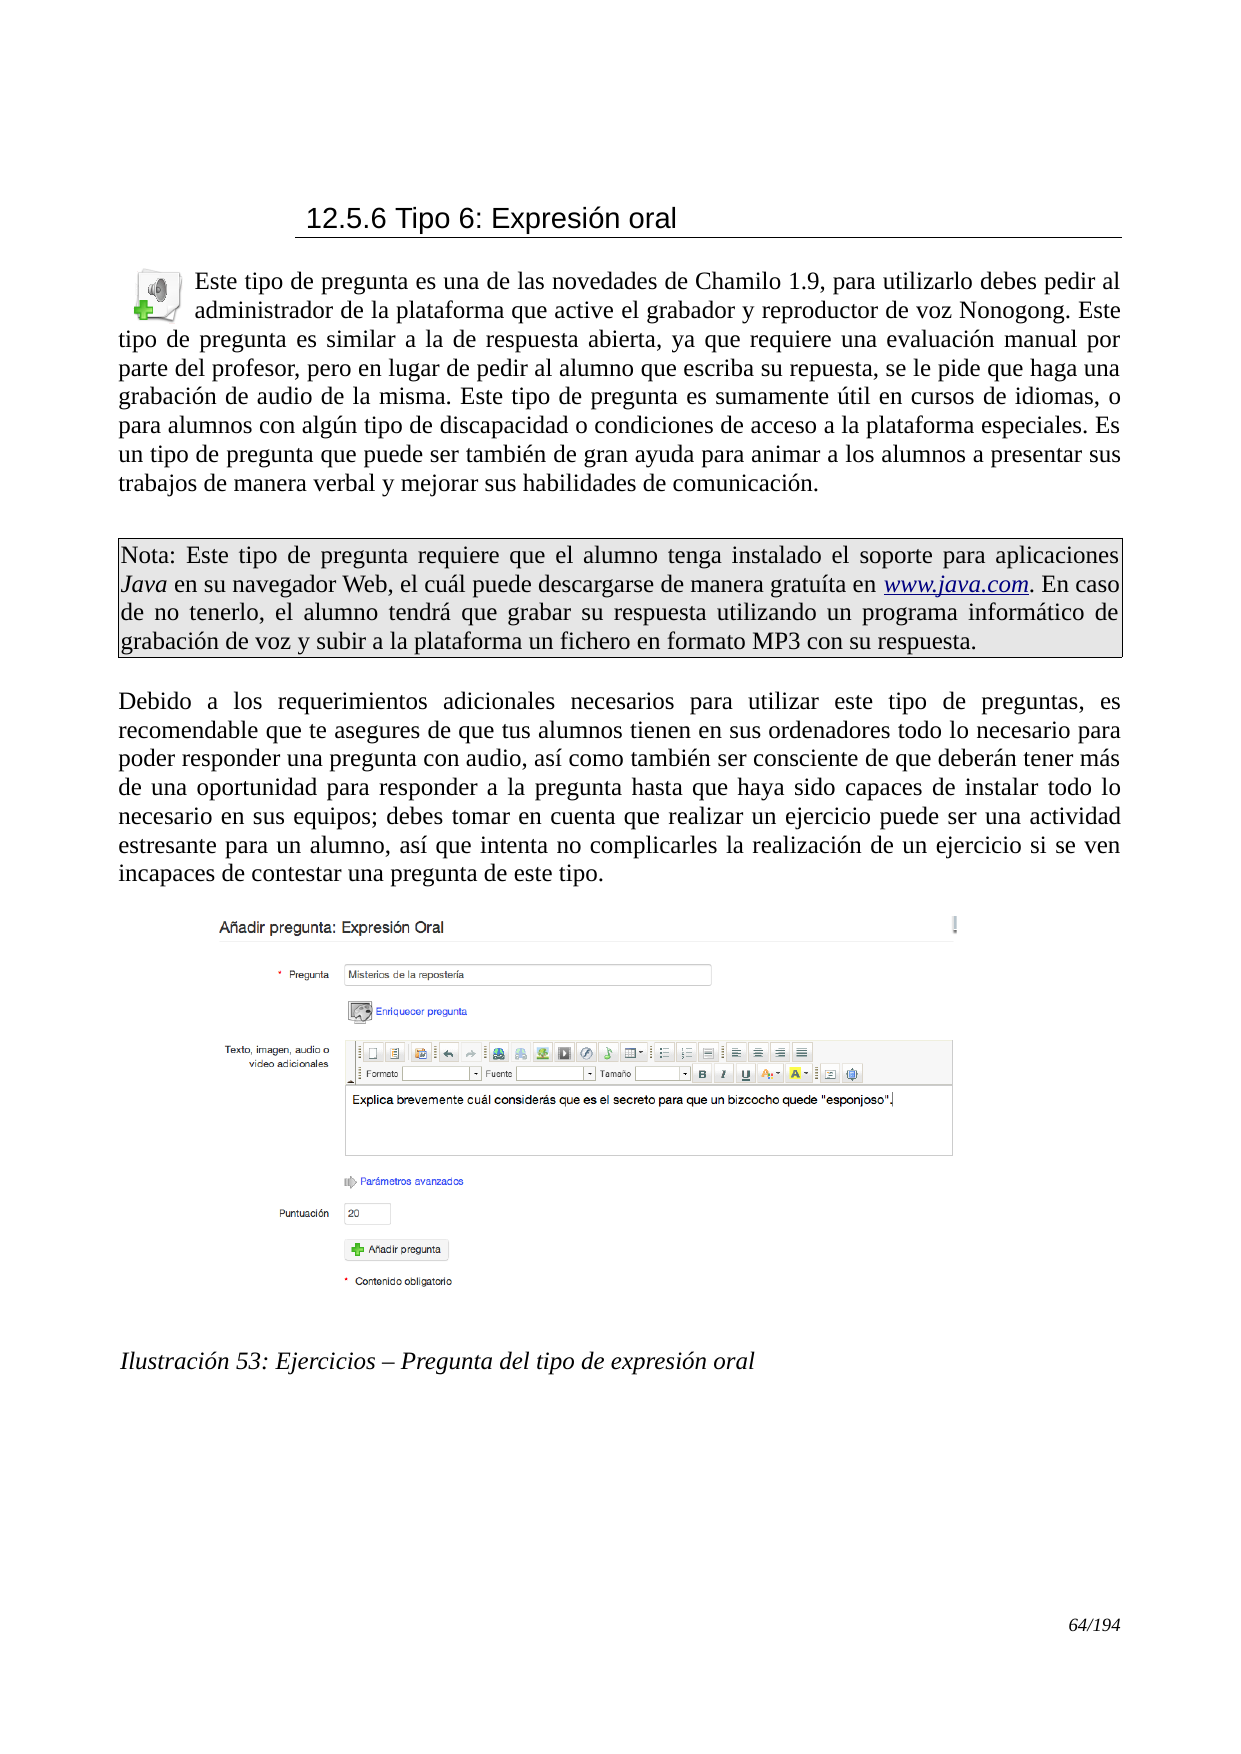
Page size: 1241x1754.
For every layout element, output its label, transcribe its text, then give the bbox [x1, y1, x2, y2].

picture [216, 916, 957, 1293]
text Debido a los requerimientos adicionales necesarios para utilizar este tipo de preguntas, es recomendable que te asegures de que tus alumnos tienen en sus ordenadores todo lo necesario para poder responder una pregunta con audio, así como también ser consciente de que deberán tener más de una oportunidad para responder a la pregunta hasta que haya sido capaces de instalar todo lo necesario en sus equipos; debes tomar en cuenta que realizar un ejercicio puede ser una actividad estresante para un alumno, así que intenta no complicarles la realización de un ejercicio si se ven incapaces de contestar una pregunta de este tipo. [118, 686, 1122, 887]
text Ilustración 53: Ejercicios – Pregunta del tipo de expresión oral [120, 1346, 1120, 1375]
text Este tipo de pregunta es una de las novedades de Chamilo 1.9, para utilizarlo debes pedir al administrador de la plataforma que active el grabador y reproductor de voz Nonogong. Este tipo de pregunta es similar a la de respuesta abierta, ya que requiere una evaluación manual por parte del profesor, pero en lugar de pedir al alumno que escriba su repuesta, se le pide que haga una grabación de audio de la misma. Este tipo de pregunta es sumamente útil en cursos de idiomas, o para alumnos con algún tipo de discapacidad o condiciones de acceso a la plataforma especiales. Es un tipo de pregunta que puede ser también de gran ayuda para animar a los alumnos a presentar sus trabajos de manera verbal y mejorar sus habilidades de comunicación. [118, 266, 1122, 496]
text Nota: Este tipo de pregunta requiere que el alumno tenga instalado el soporte para aplicaciones Java en su navegador Web, el cuál puede descargarse de manera gratuíta en www.java.com. En caso de no tenerlo, el alumno tendrá que grabar su respuesta utilizando un programa informático de grabación de voz y subir a la plataforma un fichero en formato MP3 con su respuesta. [119, 539, 1122, 657]
picture [123, 264, 183, 324]
subtitle Tipo 6: Expresión oral [295, 201, 1122, 237]
